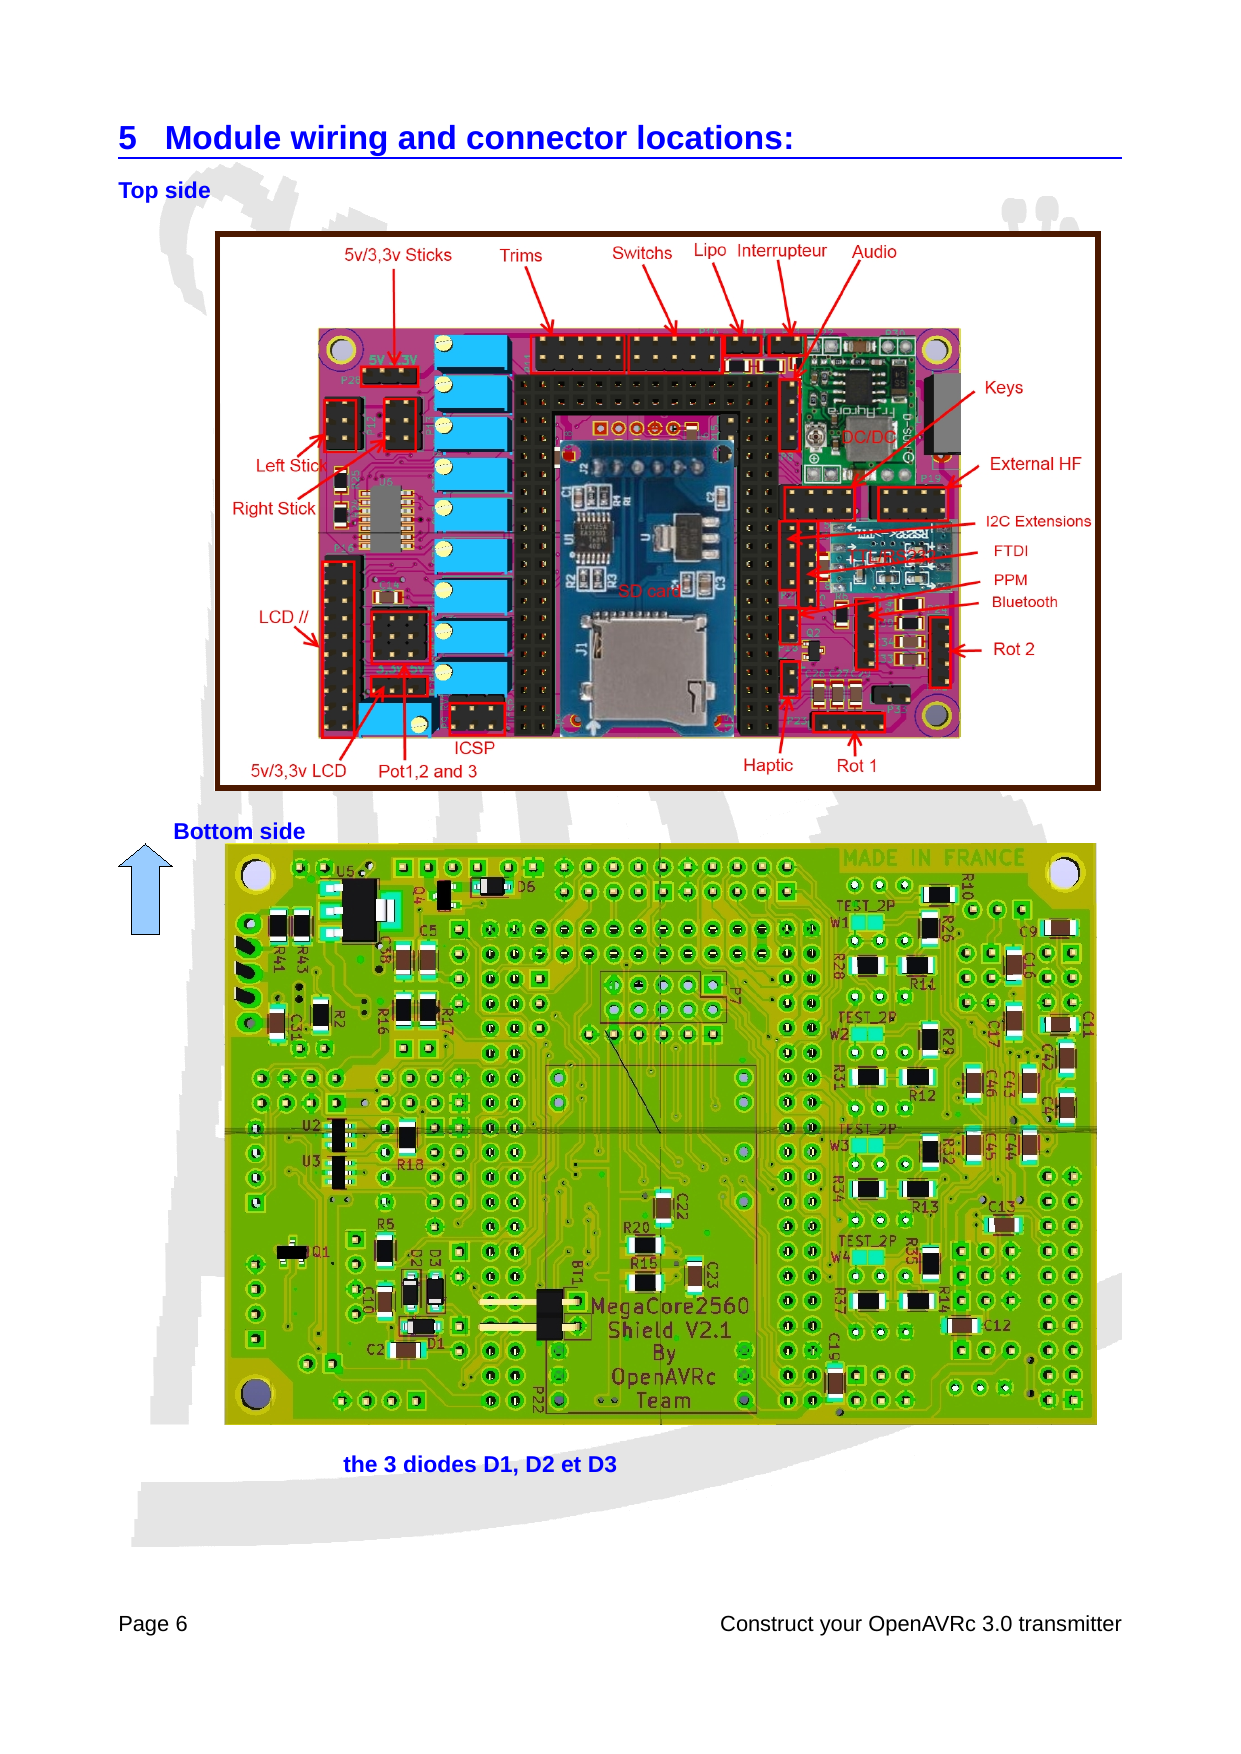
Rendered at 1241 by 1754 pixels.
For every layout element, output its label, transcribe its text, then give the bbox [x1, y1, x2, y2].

subtitle 5 Module wiring and connector locations: [118, 118, 1122, 157]
text Top side [118, 177, 1122, 204]
picture [220, 237, 1095, 785]
text the 3 diodes D1, D2 et D3 [118, 1451, 1122, 1477]
picture [224, 843, 1097, 1425]
text Bottom side [118, 818, 1122, 844]
